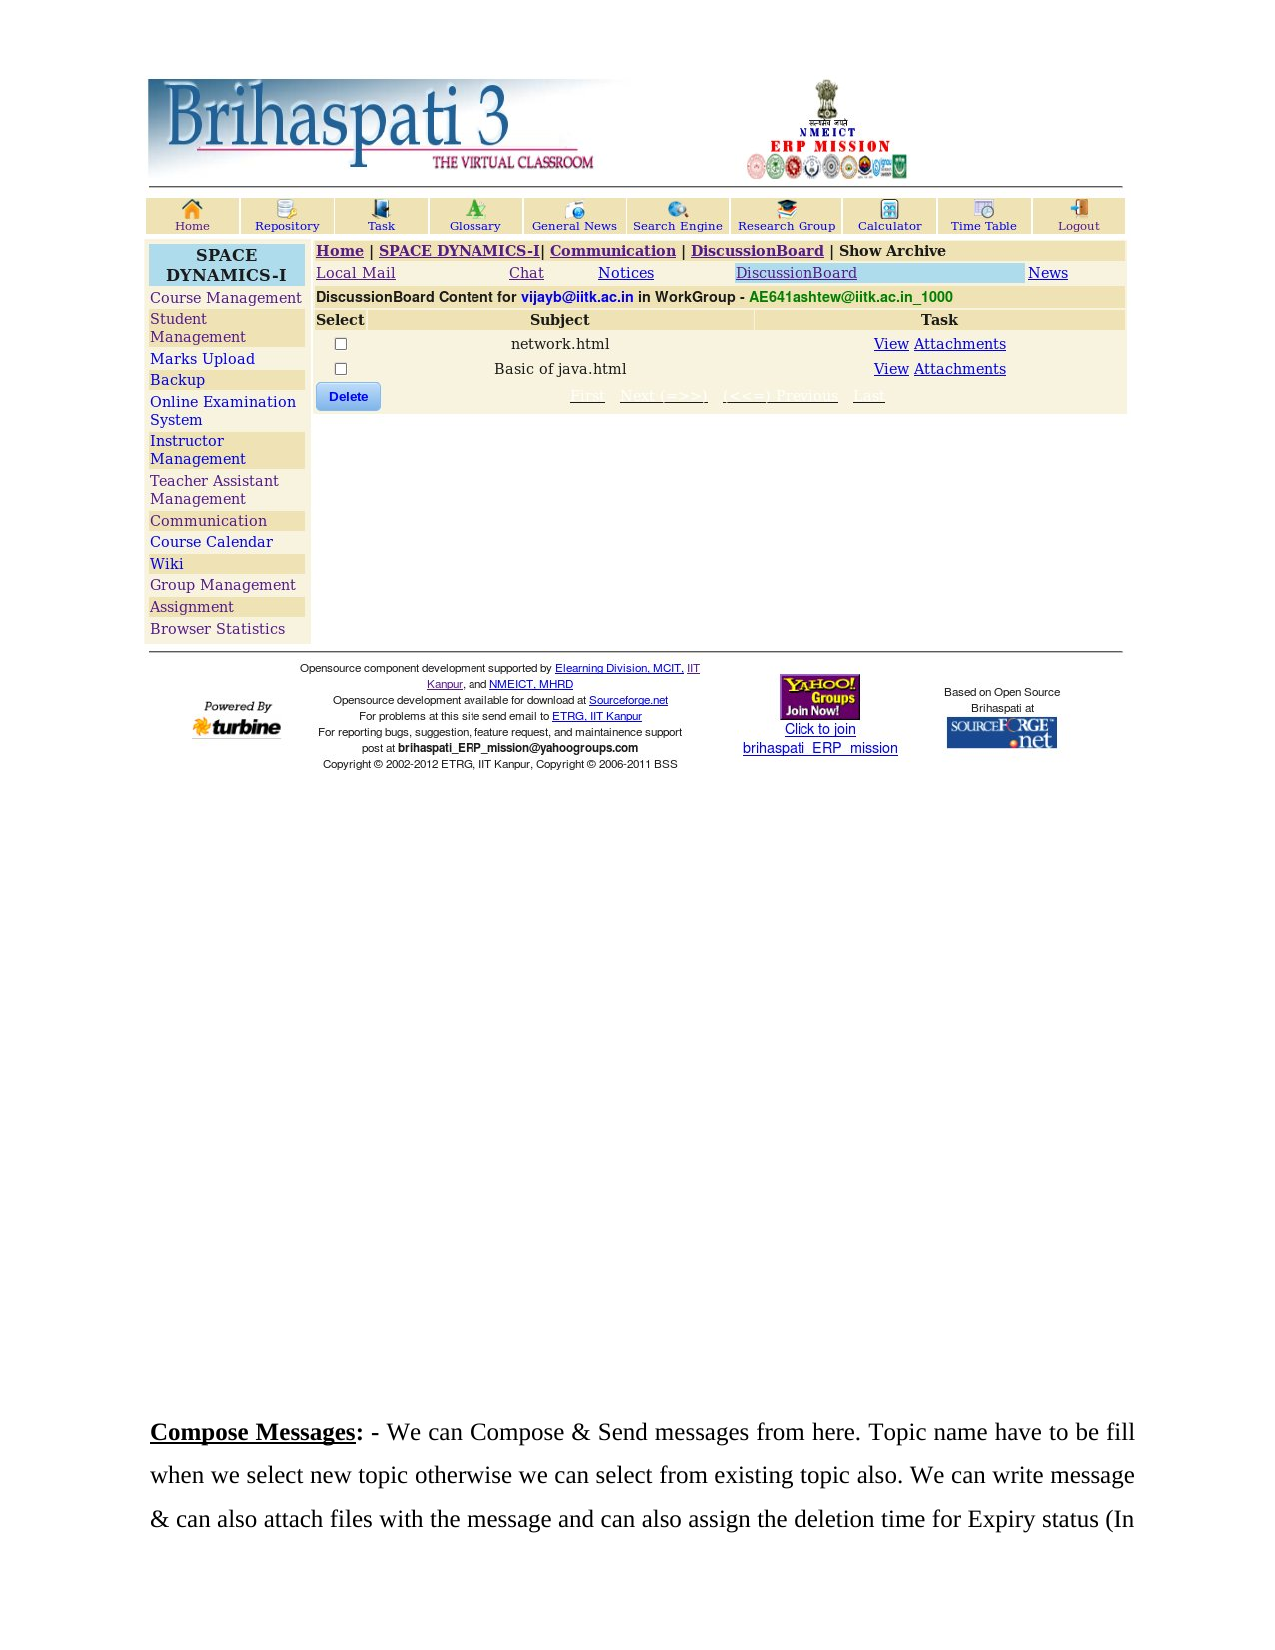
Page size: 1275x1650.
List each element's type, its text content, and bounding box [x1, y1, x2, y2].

text Compose Messages: - We can Compose & Send messages from here. Topic name have to be fill when we select new topic otherwise we can select from existing topic also. We can write message & can also attach files with the message and can also assign the deletion time for Expiry status (In [150, 1417, 1136, 1532]
picture [144, 75, 1131, 800]
